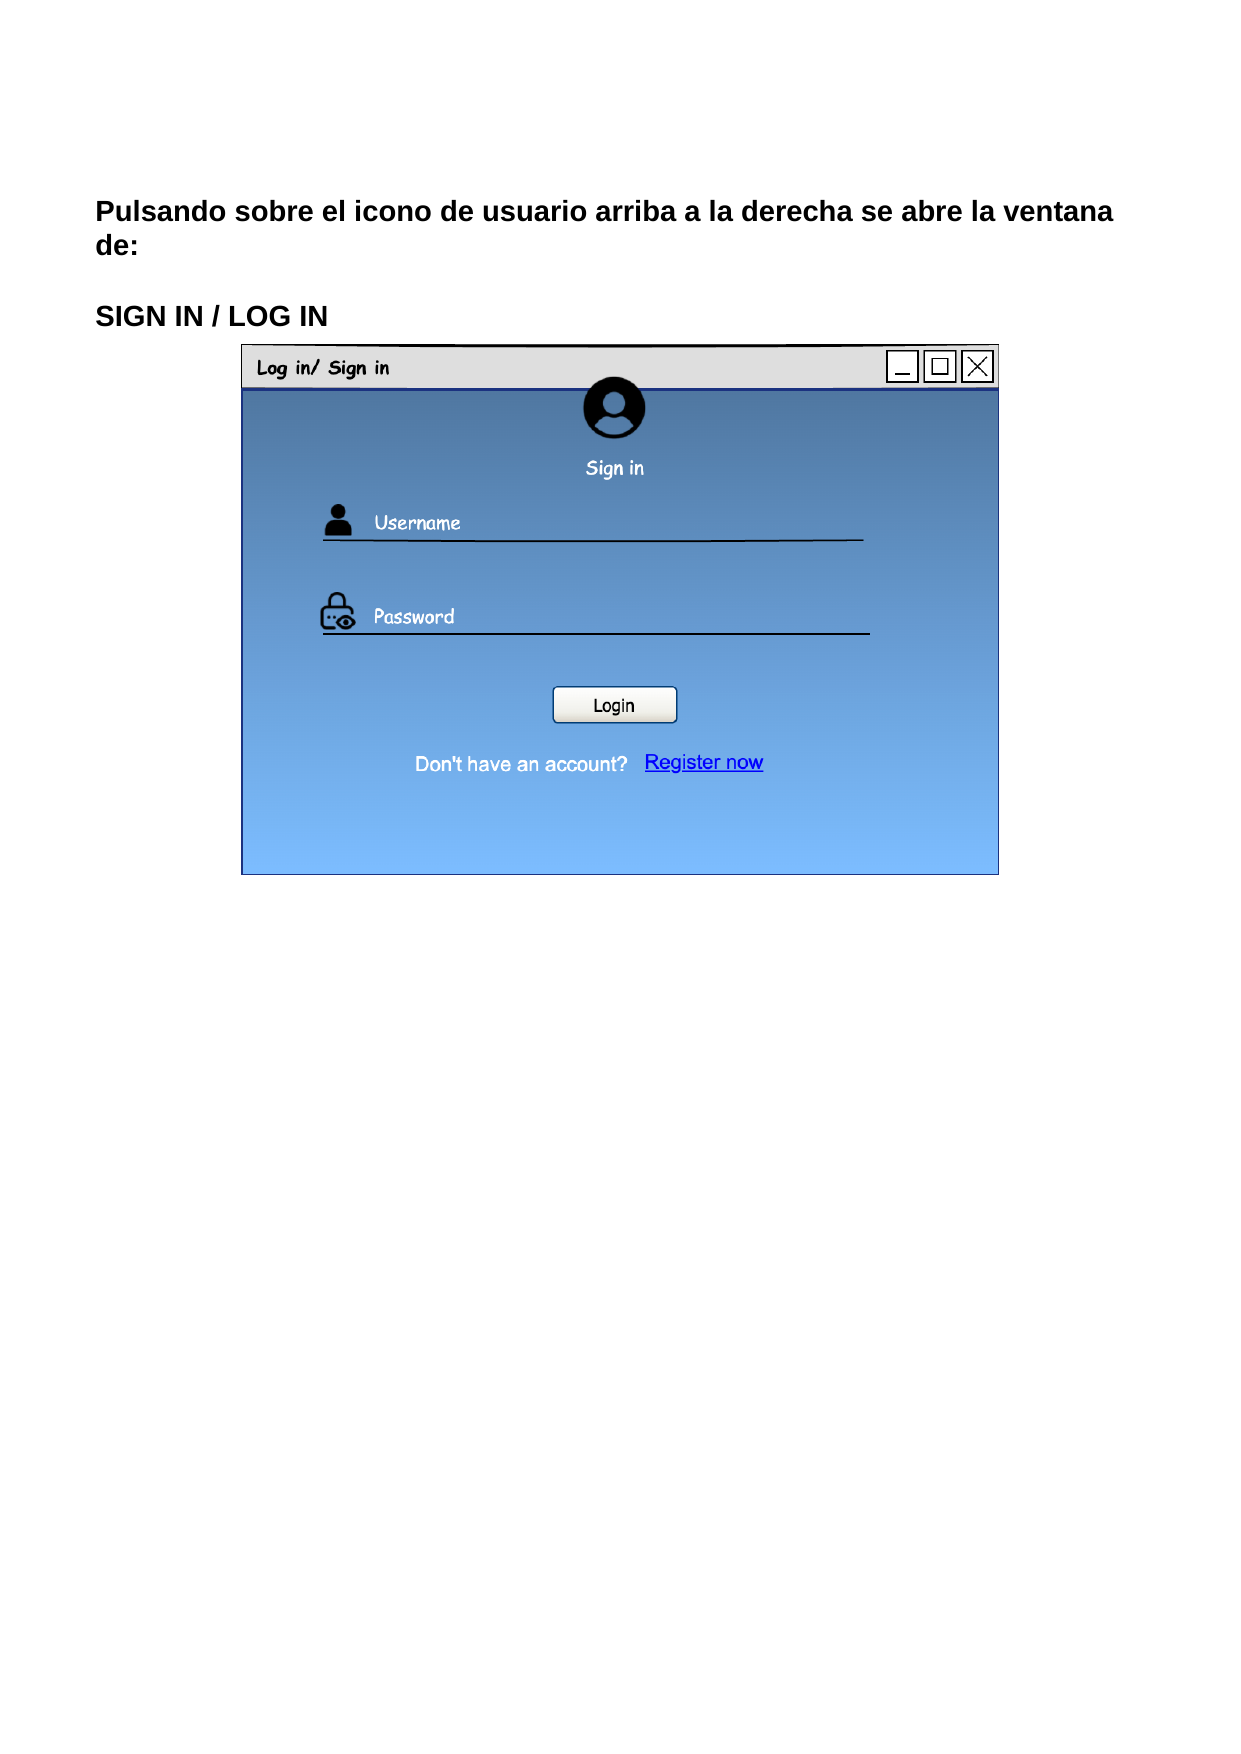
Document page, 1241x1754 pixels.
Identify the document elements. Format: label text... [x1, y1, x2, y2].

subtitle SIGN IN / LOG IN [95, 298, 1145, 332]
subtitle Pulsando sobre el icono de usuario arriba a la derecha se abre la ventana de: [95, 127, 1145, 261]
